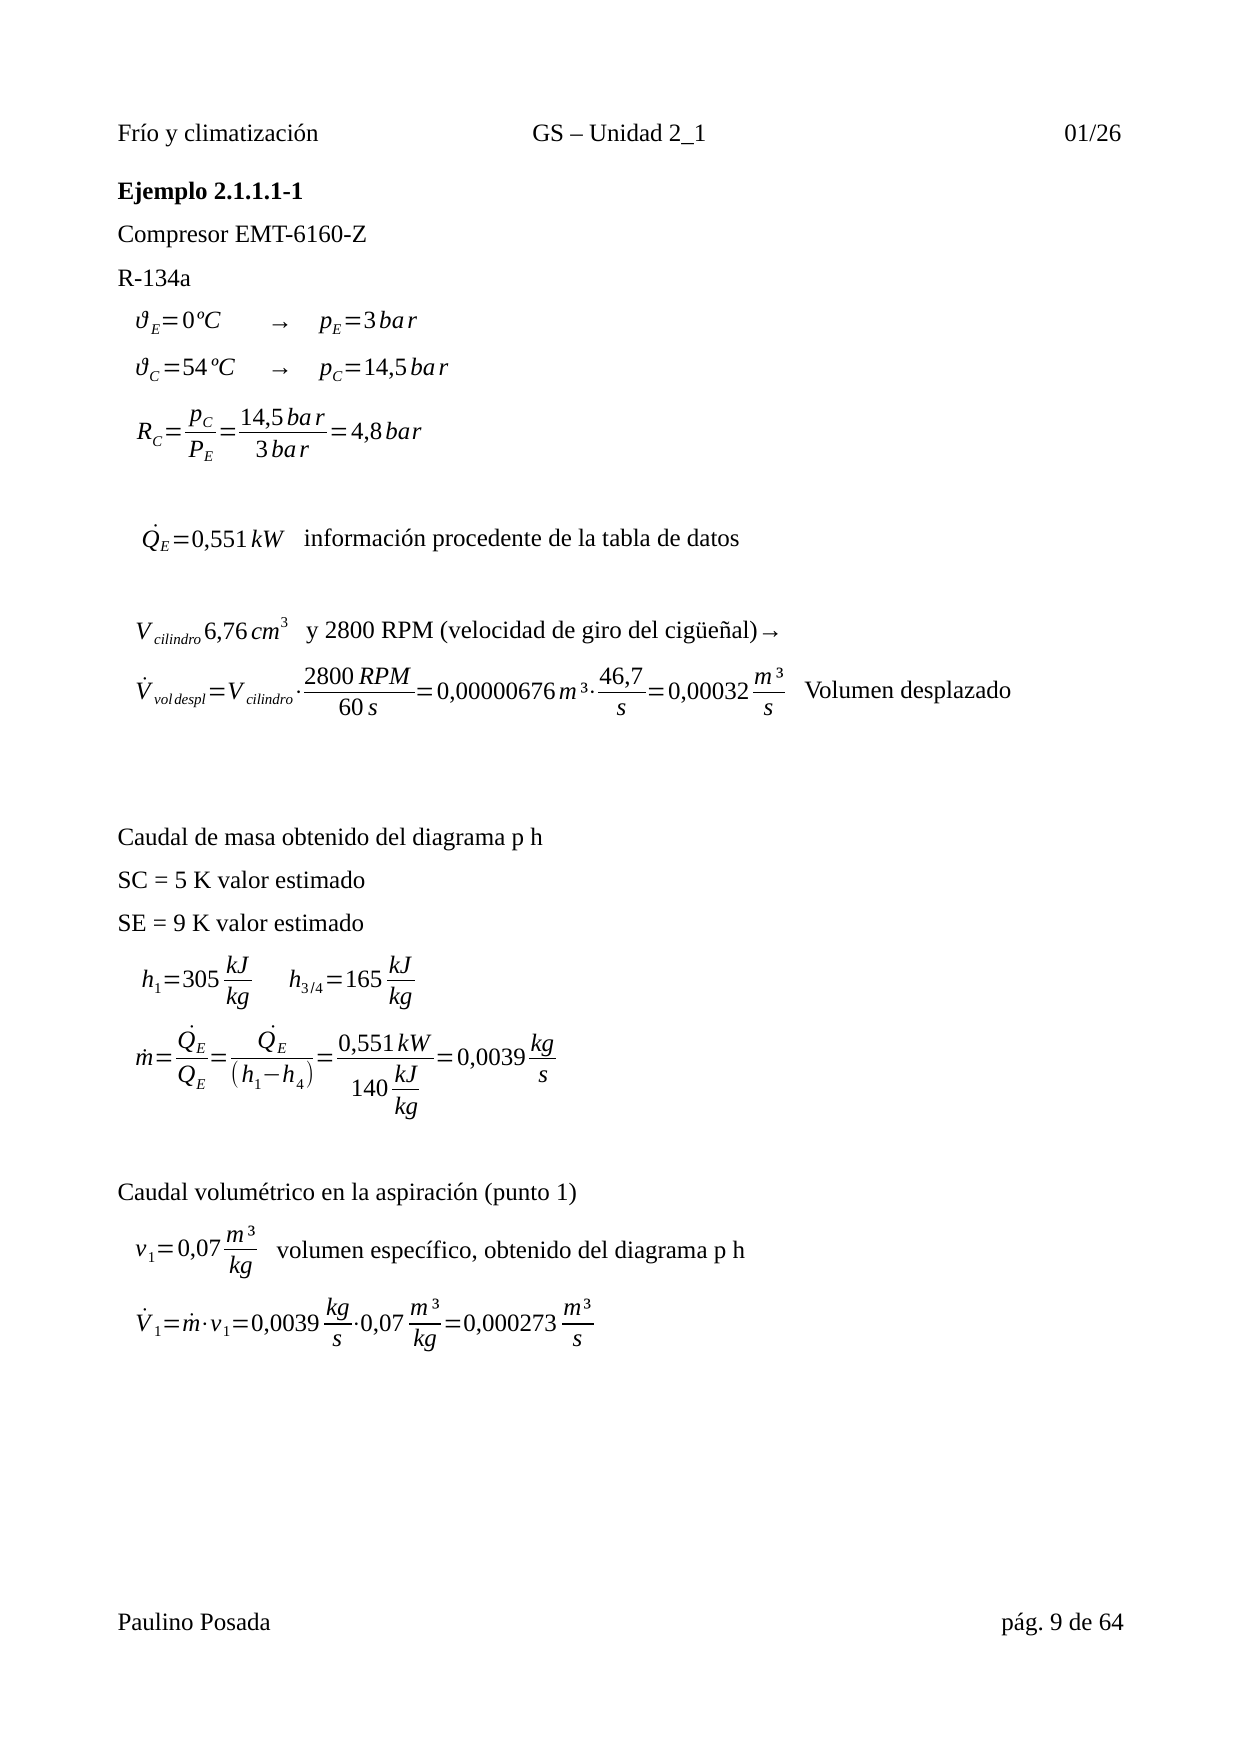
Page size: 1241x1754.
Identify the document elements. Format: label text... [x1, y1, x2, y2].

text SE = 9 K valor estimado [117, 908, 1123, 937]
text información procedente de la tabla de datos [117, 523, 1123, 556]
text → [117, 306, 1123, 338]
text Ejemplo 2.1.1.1-1 [117, 176, 1123, 205]
text volumen específico, obtenido del diagrama p h [117, 1220, 1123, 1279]
text Compresor EMT-6160-Z [117, 219, 1123, 248]
text SC = 5 K valor estimado [117, 865, 1123, 894]
text R-134a [117, 263, 1123, 291]
text Caudal de masa obtenido del diagrama p h [117, 822, 1123, 851]
text → [117, 352, 1123, 385]
text y 2800 RPM (velocidad de giro del cigüeñal)→ Volumen desplazado [117, 613, 1123, 722]
text Caudal volumétrico en la aspiración (punto 1) [117, 1177, 1123, 1206]
